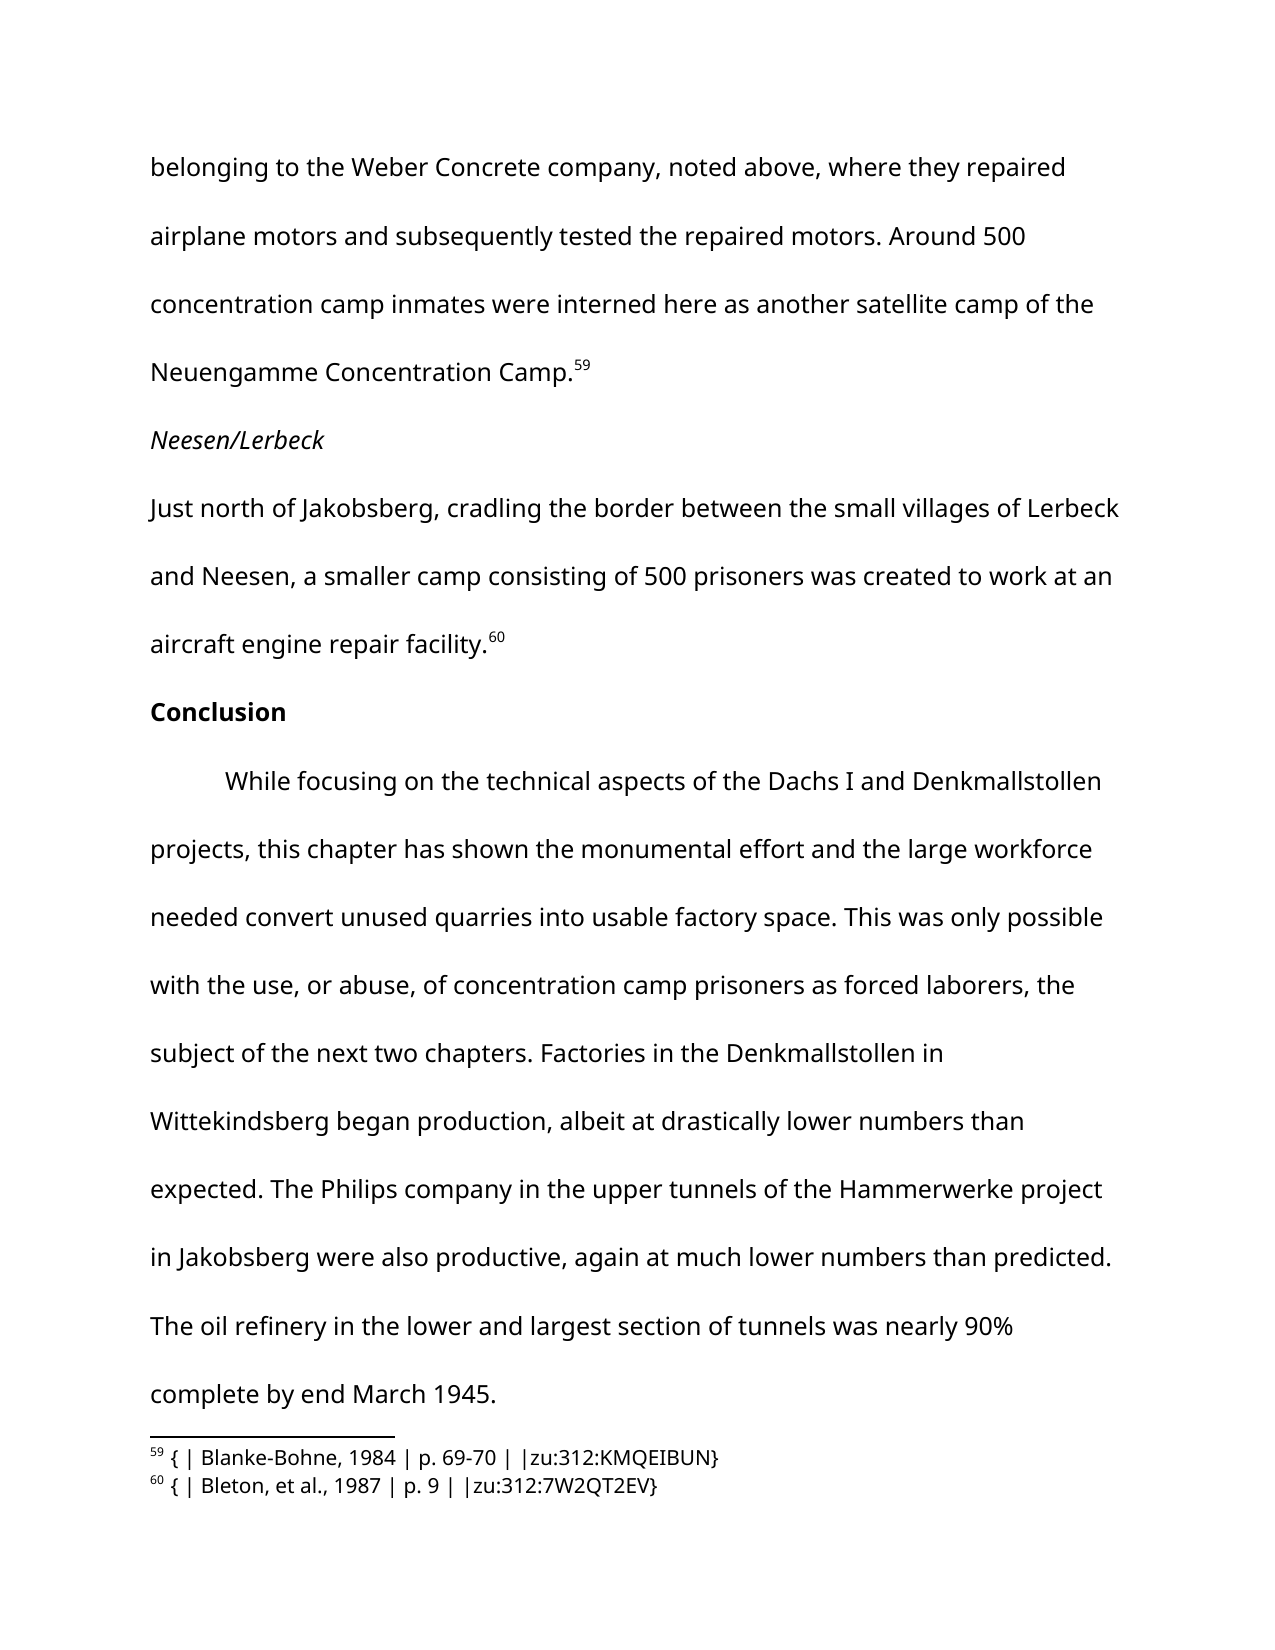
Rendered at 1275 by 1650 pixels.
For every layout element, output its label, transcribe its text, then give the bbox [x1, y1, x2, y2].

text { | Bleton, et al., 1987 | p. 9 | |zu:312:7W2QT2EV} [150, 1472, 1125, 1500]
text { | Blanke-Bohne, 1984 | p. 69-70 | |zu:312:KMQEIBUN} [150, 1443, 1125, 1472]
text While focusing on the technical aspects of the Dachs I and Denkmallstollen projects, this chapter has shown the monumental effort and the large workforce needed convert unused quarries into usable factory space. This was only possible with the use, or abuse, of concentration camp prisoners as forced laborers, the subject of the next two chapters. Factories in the Denkmallstollen in Wittekindsberg began production, albeit at drastically lower numbers than expected. The Philips company in the upper tunnels of the Hammerwerke project in Jakobsberg were also productive, again at much lower numbers than predicted. The oil refinery in the lower and largest section of tunnels was nearly 90% complete by end March 1945. [150, 763, 1125, 1410]
text Neesen/Lerbeck [150, 422, 1125, 457]
text Conclusion [150, 695, 1125, 729]
text belonging to the Weber Concrete company, noted above, where they repaired airplane motors and subsequently tested the repaired motors. Around 500 concentration camp inmates were interned here as another satellite camp of the Neuengamme Concentration Camp. [150, 150, 1125, 388]
text Just north of Jakobsberg, cradling the border between the small villages of Lerbeck and Neesen, a smaller camp consisting of 500 prisoners was created to work at an aircraft engine repair facility. [150, 491, 1125, 661]
